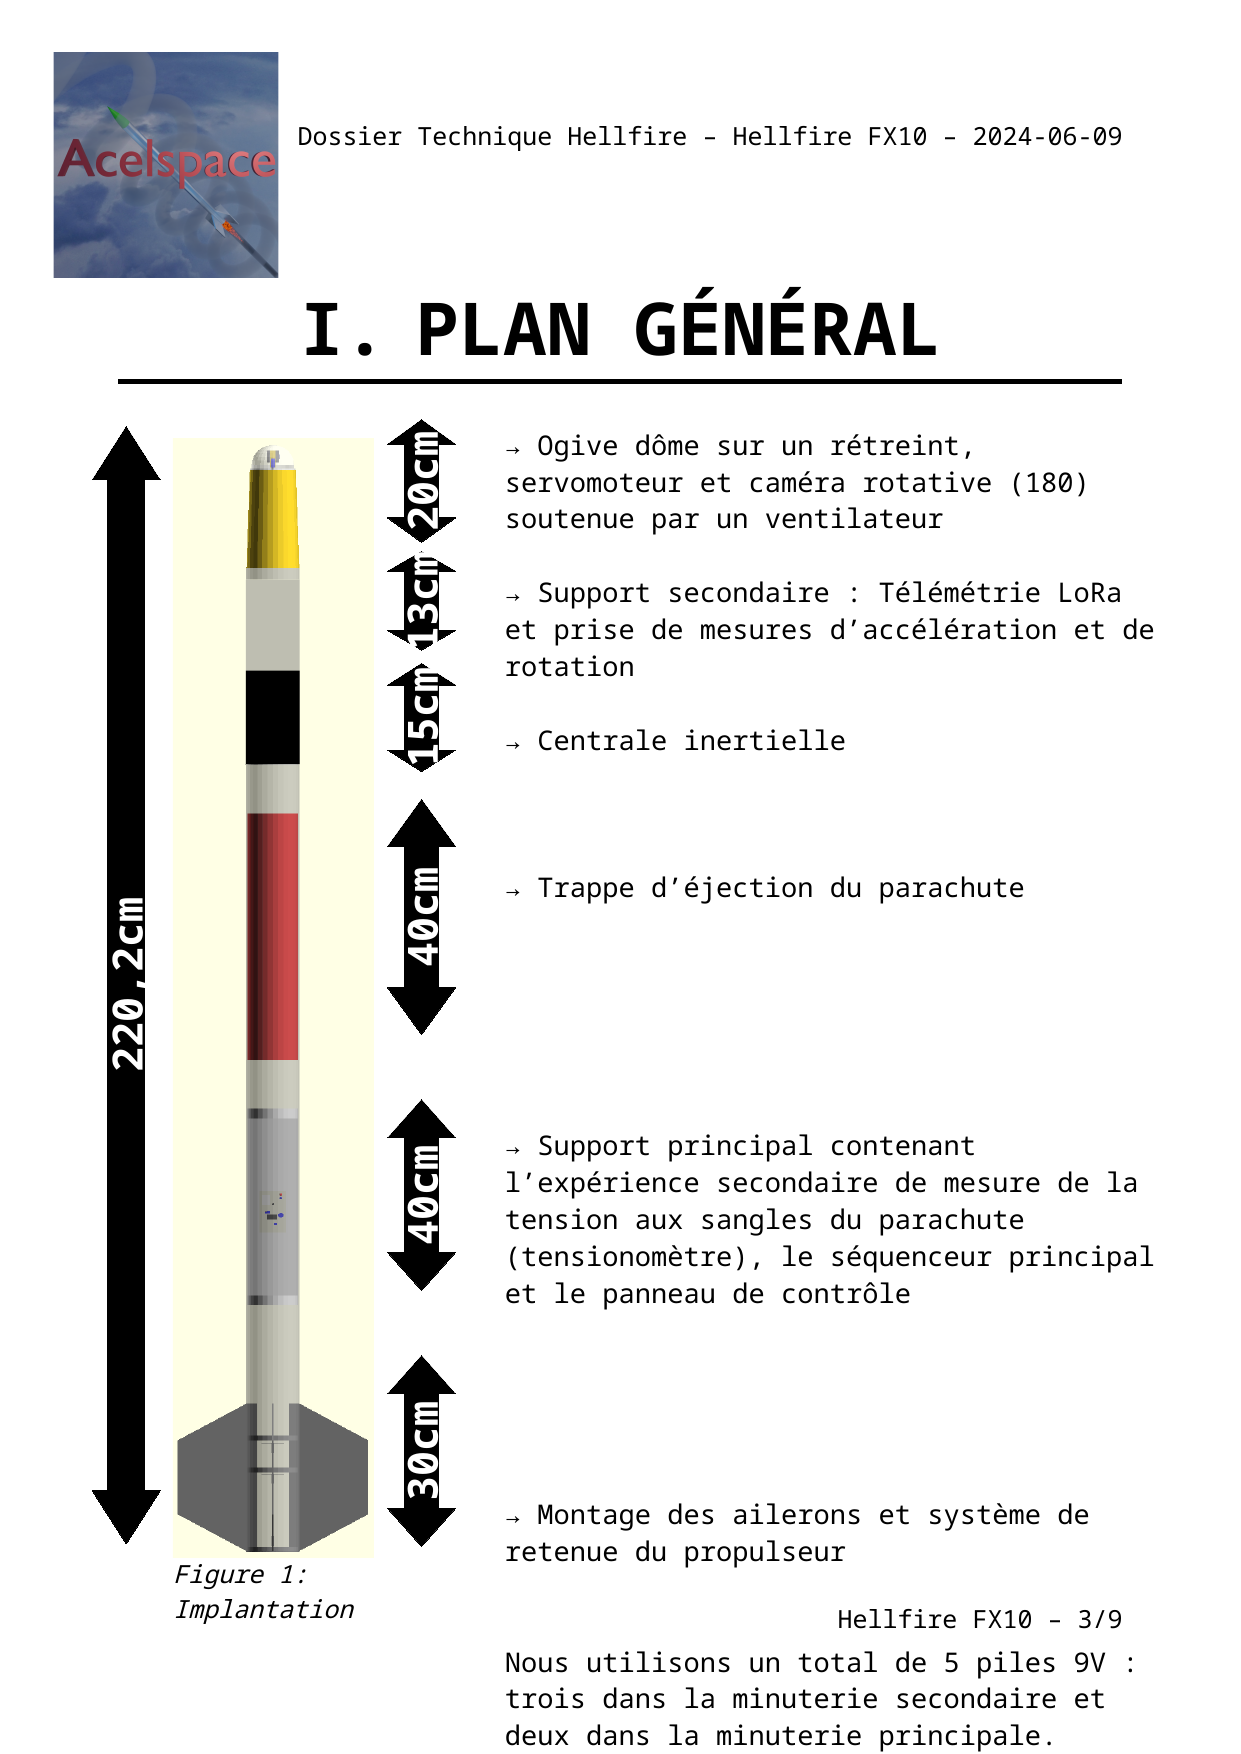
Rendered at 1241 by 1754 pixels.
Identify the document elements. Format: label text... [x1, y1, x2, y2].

text Figure 1: Implantation [173, 1558, 374, 1625]
subtitle Plan général [118, 207, 1122, 379]
picture [53, 52, 279, 278]
picture [172, 438, 374, 1558]
